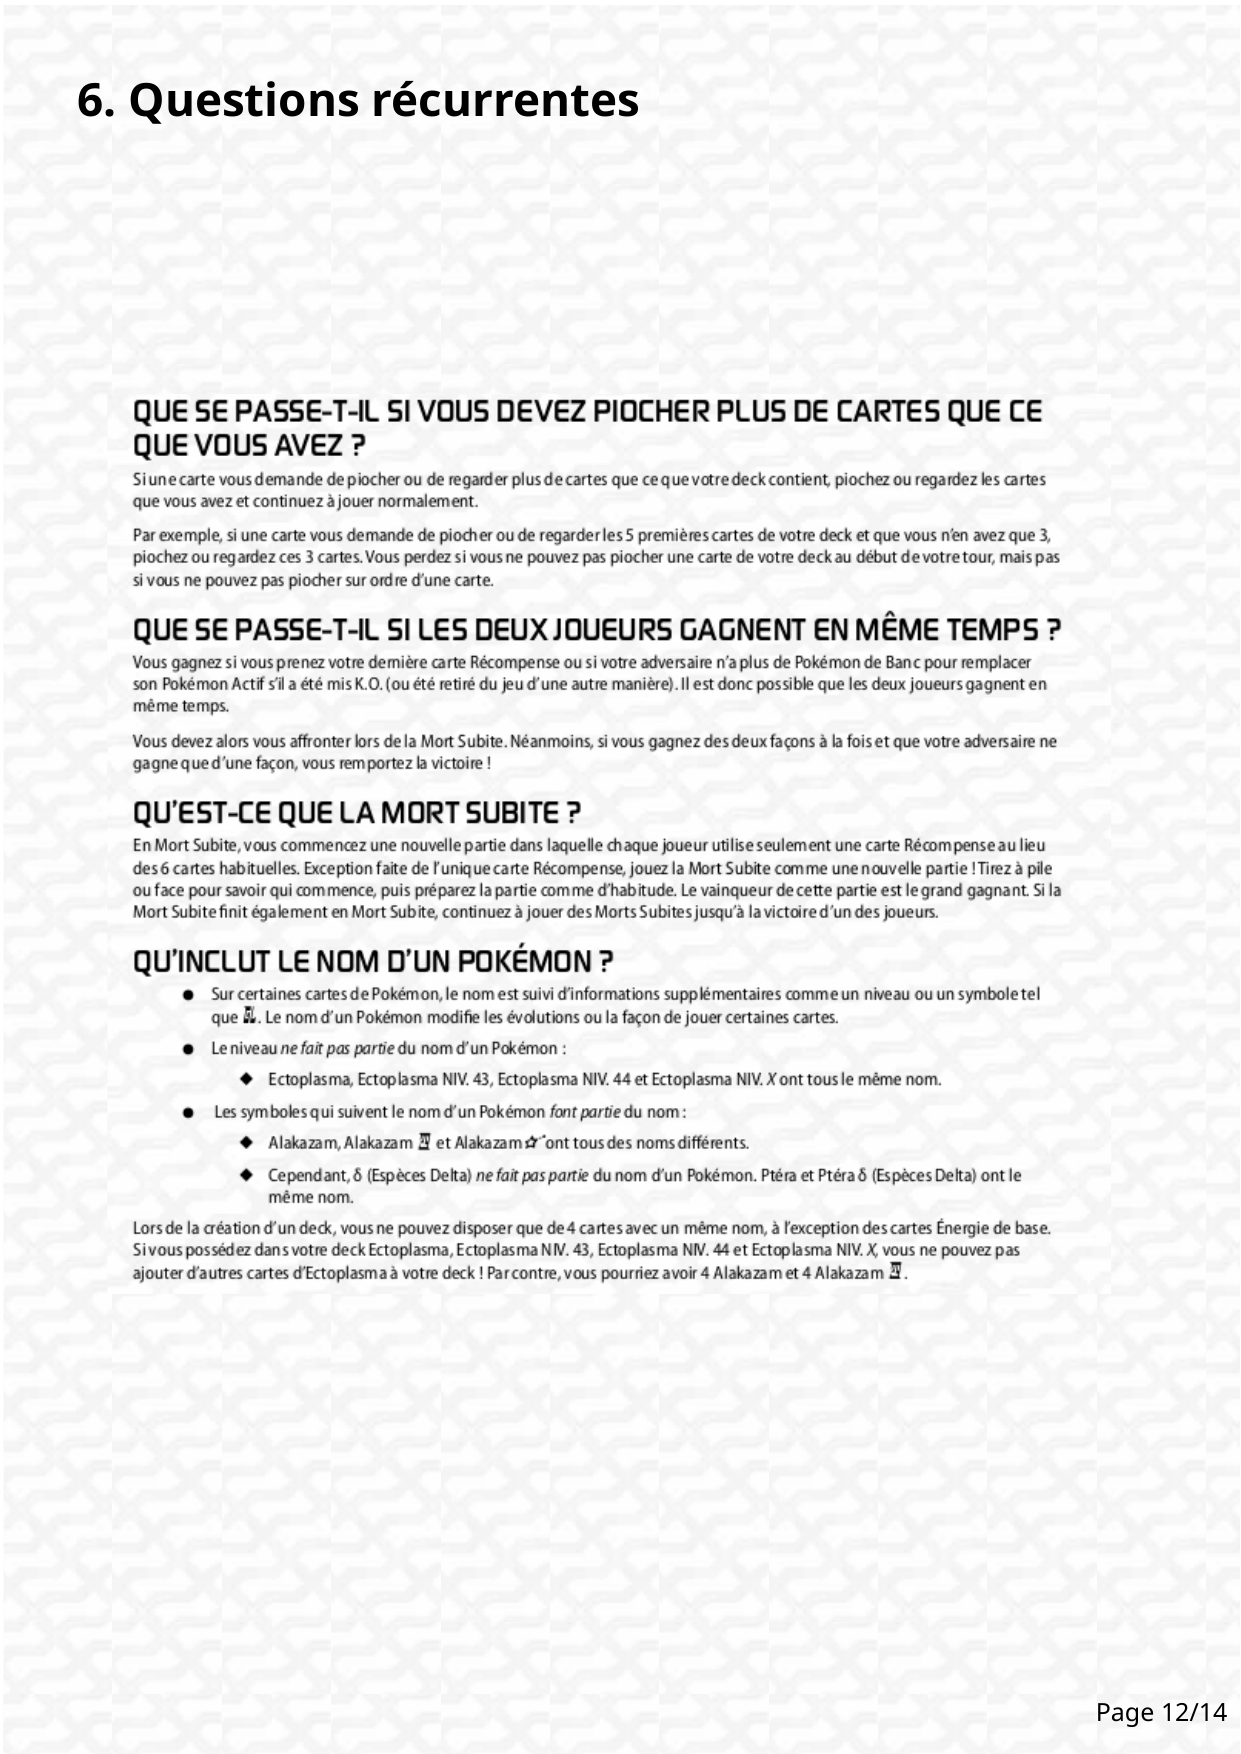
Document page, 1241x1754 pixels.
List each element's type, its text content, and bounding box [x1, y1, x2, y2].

picture [3, 5, 1241, 1754]
text 6. Questions récurrentes [3, 68, 1240, 130]
